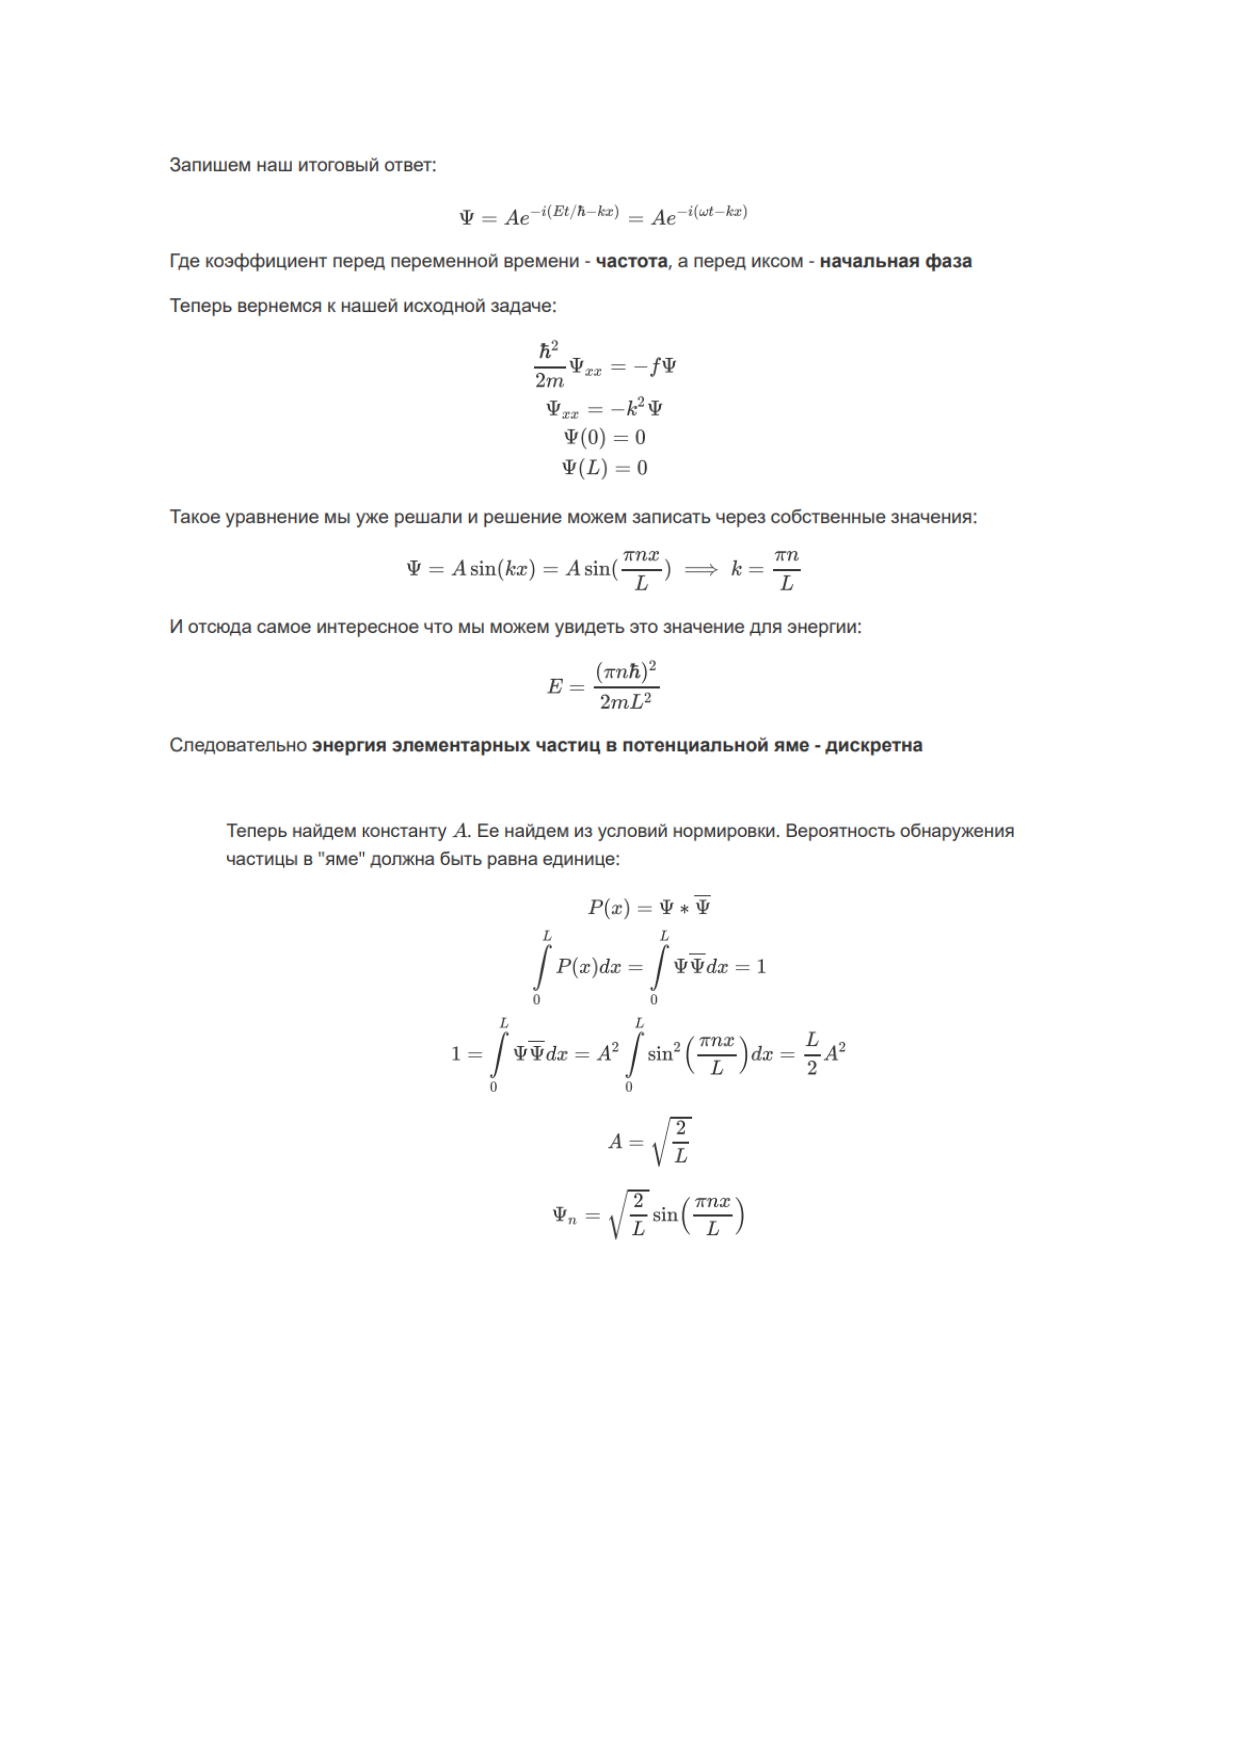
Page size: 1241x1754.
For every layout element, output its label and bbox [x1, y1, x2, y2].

picture [118, 118, 1123, 777]
picture [118, 810, 1123, 1307]
